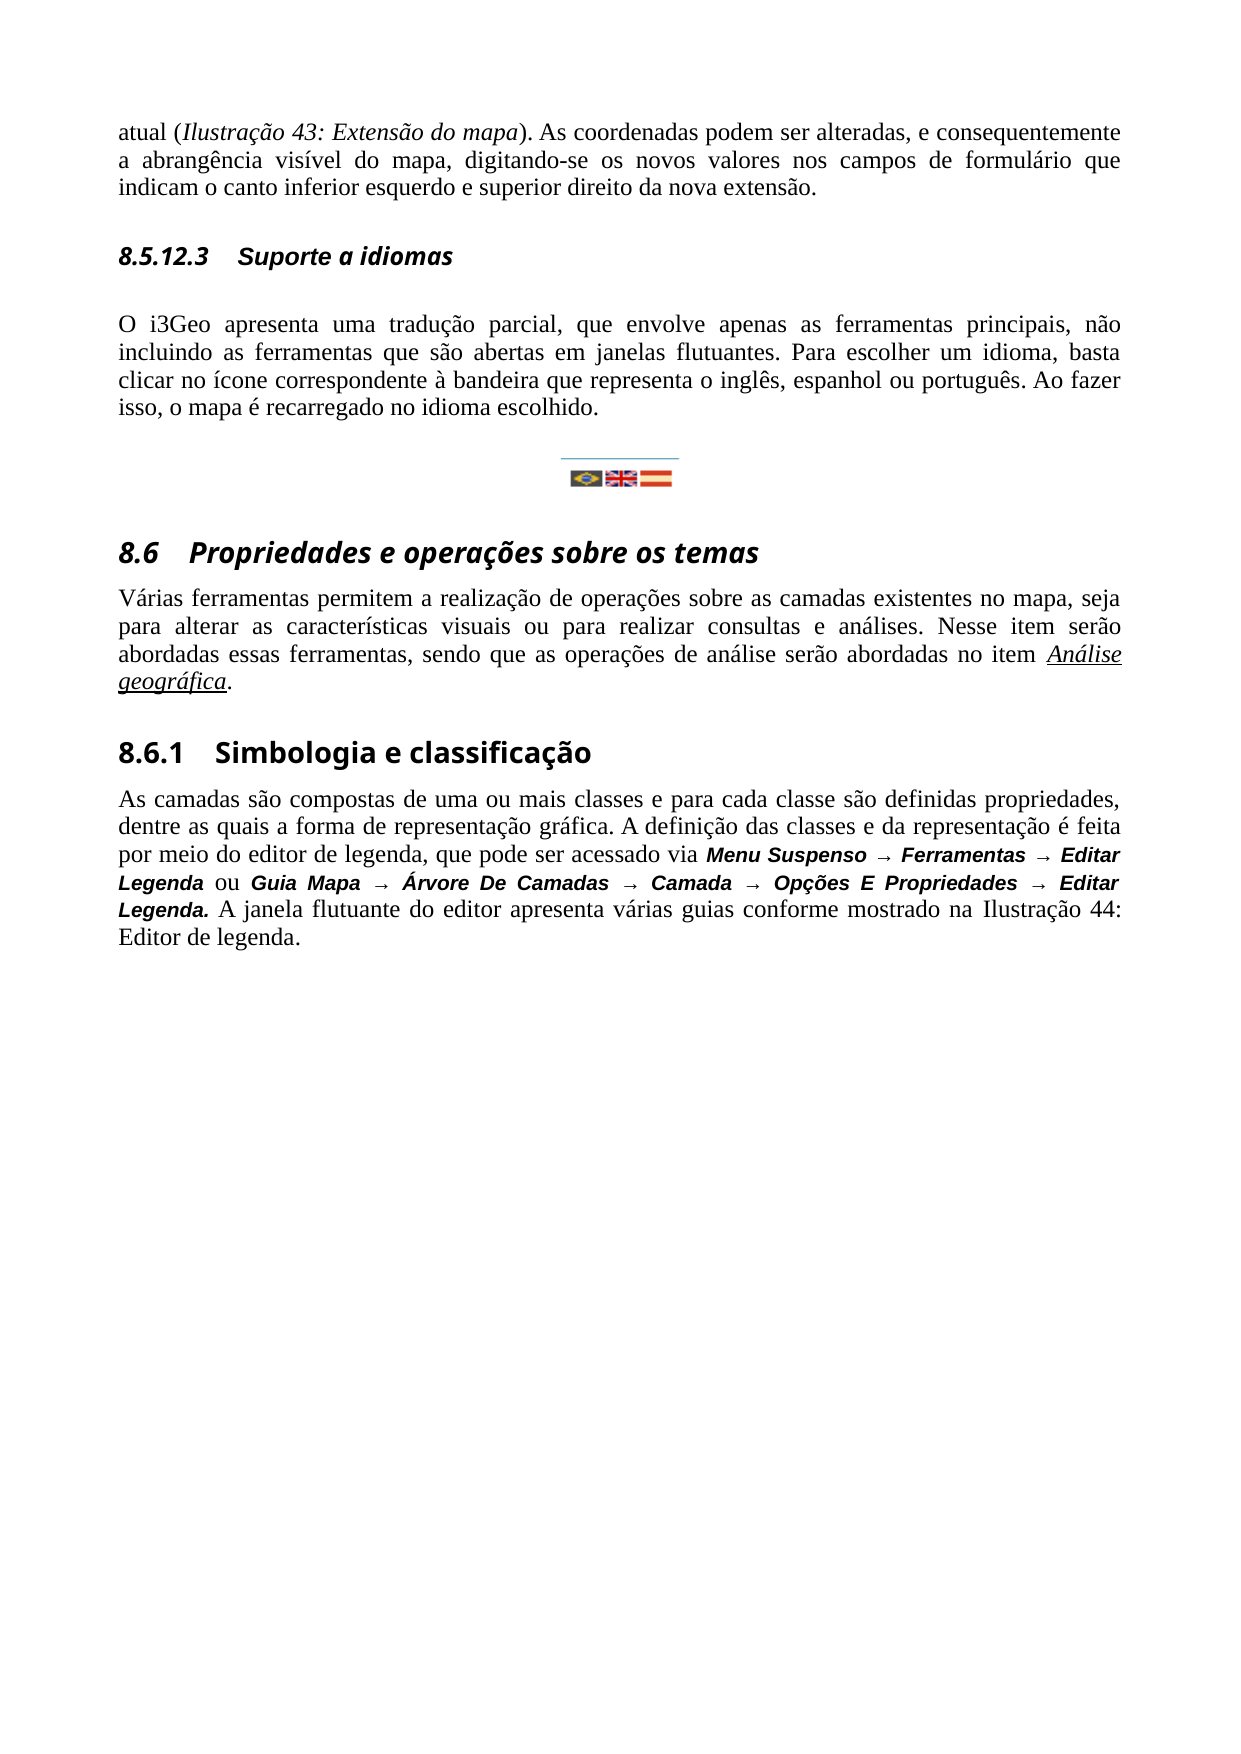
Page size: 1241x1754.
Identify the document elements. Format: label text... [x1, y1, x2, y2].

text As camadas são compostas de uma ou mais classes e para cada classe são definidas propriedades, dentre as quais a forma de representação gráfica. A definição das classes e da representação é feita por meio do editor de legenda, que pode ser acessado via Menu suspenso → Ferramentas → Editar legenda ou guia Mapa → Árvore de camadas → camada → opções e propriedades → Editar legenda. A janela flutuante do editor apresenta várias guias conforme mostrado na Ilustração 44: Editor de legenda. [118, 785, 1122, 951]
picture [560, 458, 680, 495]
text atual (Ilustração 43: Extensão do mapa). As coordenadas podem ser alteradas, e consequentemente a abrangência visível do mapa, digitando-se os novos valores nos campos de formulário que indicam o canto inferior esquerdo e superior direito da nova extensão. [118, 118, 1122, 201]
subtitle Propriedades e operações sobre os temas [118, 532, 1122, 572]
subtitle Suporte a idiomas [118, 239, 1122, 273]
subtitle Simbologia e classificação [118, 733, 1122, 772]
text O i3Geo apresenta uma tradução parcial, que envolve apenas as ferramentas principais, não incluindo as ferramentas que são abertas em janelas flutuantes. Para escolher um idioma, basta clicar no ícone correspondente à bandeira que representa o inglês, espanhol ou português. Ao fazer isso, o mapa é recarregado no idioma escolhido. [118, 310, 1122, 421]
text Várias ferramentas permitem a realização de operações sobre as camadas existentes no mapa, seja para alterar as características visuais ou para realizar consultas e análises. Nesse item serão abordadas essas ferramentas, sendo que as operações de análise serão abordadas no item Análise geográfica. [118, 584, 1122, 695]
